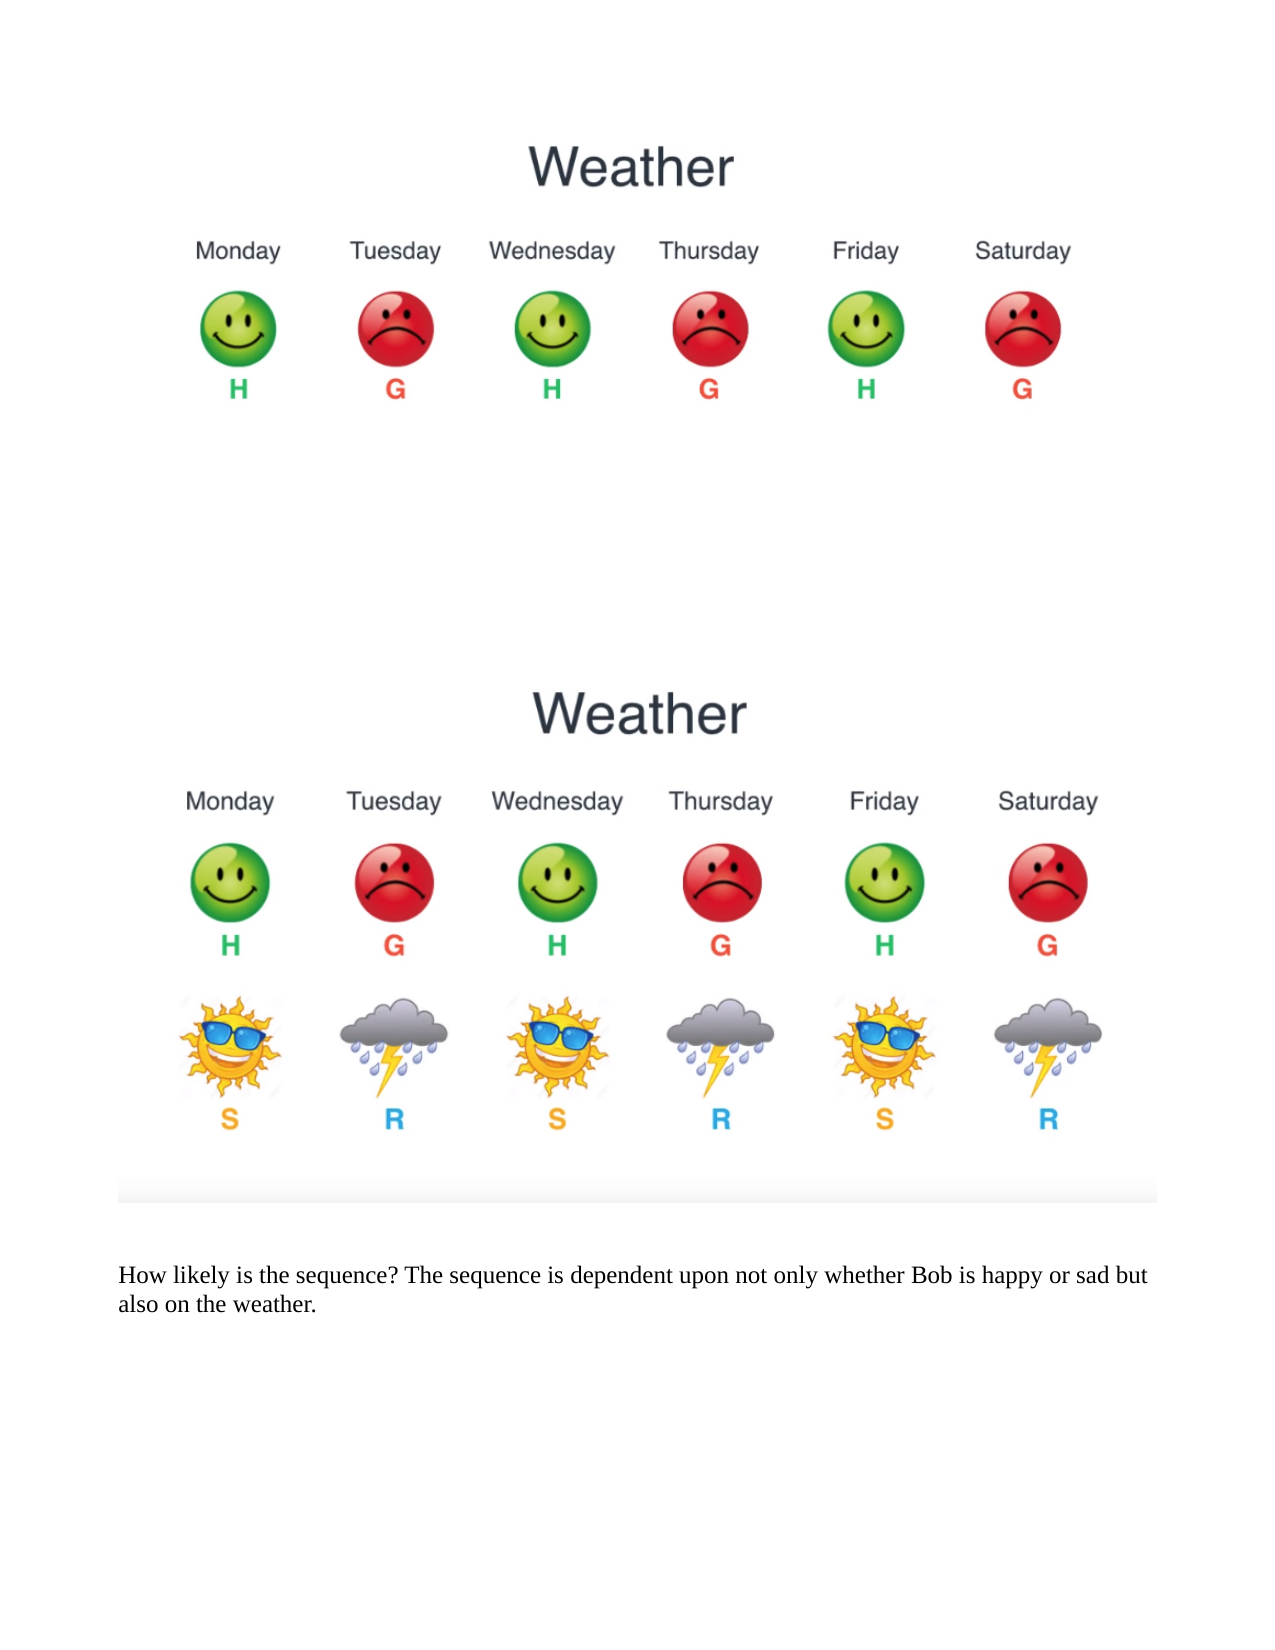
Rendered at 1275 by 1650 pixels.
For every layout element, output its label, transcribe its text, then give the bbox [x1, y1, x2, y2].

picture [118, 655, 1157, 1203]
picture [118, 118, 1157, 598]
text How likely is the sequence? The sequence is dependent upon not only whether Bob is happy or sad but also on the weather. [118, 1260, 1157, 1318]
